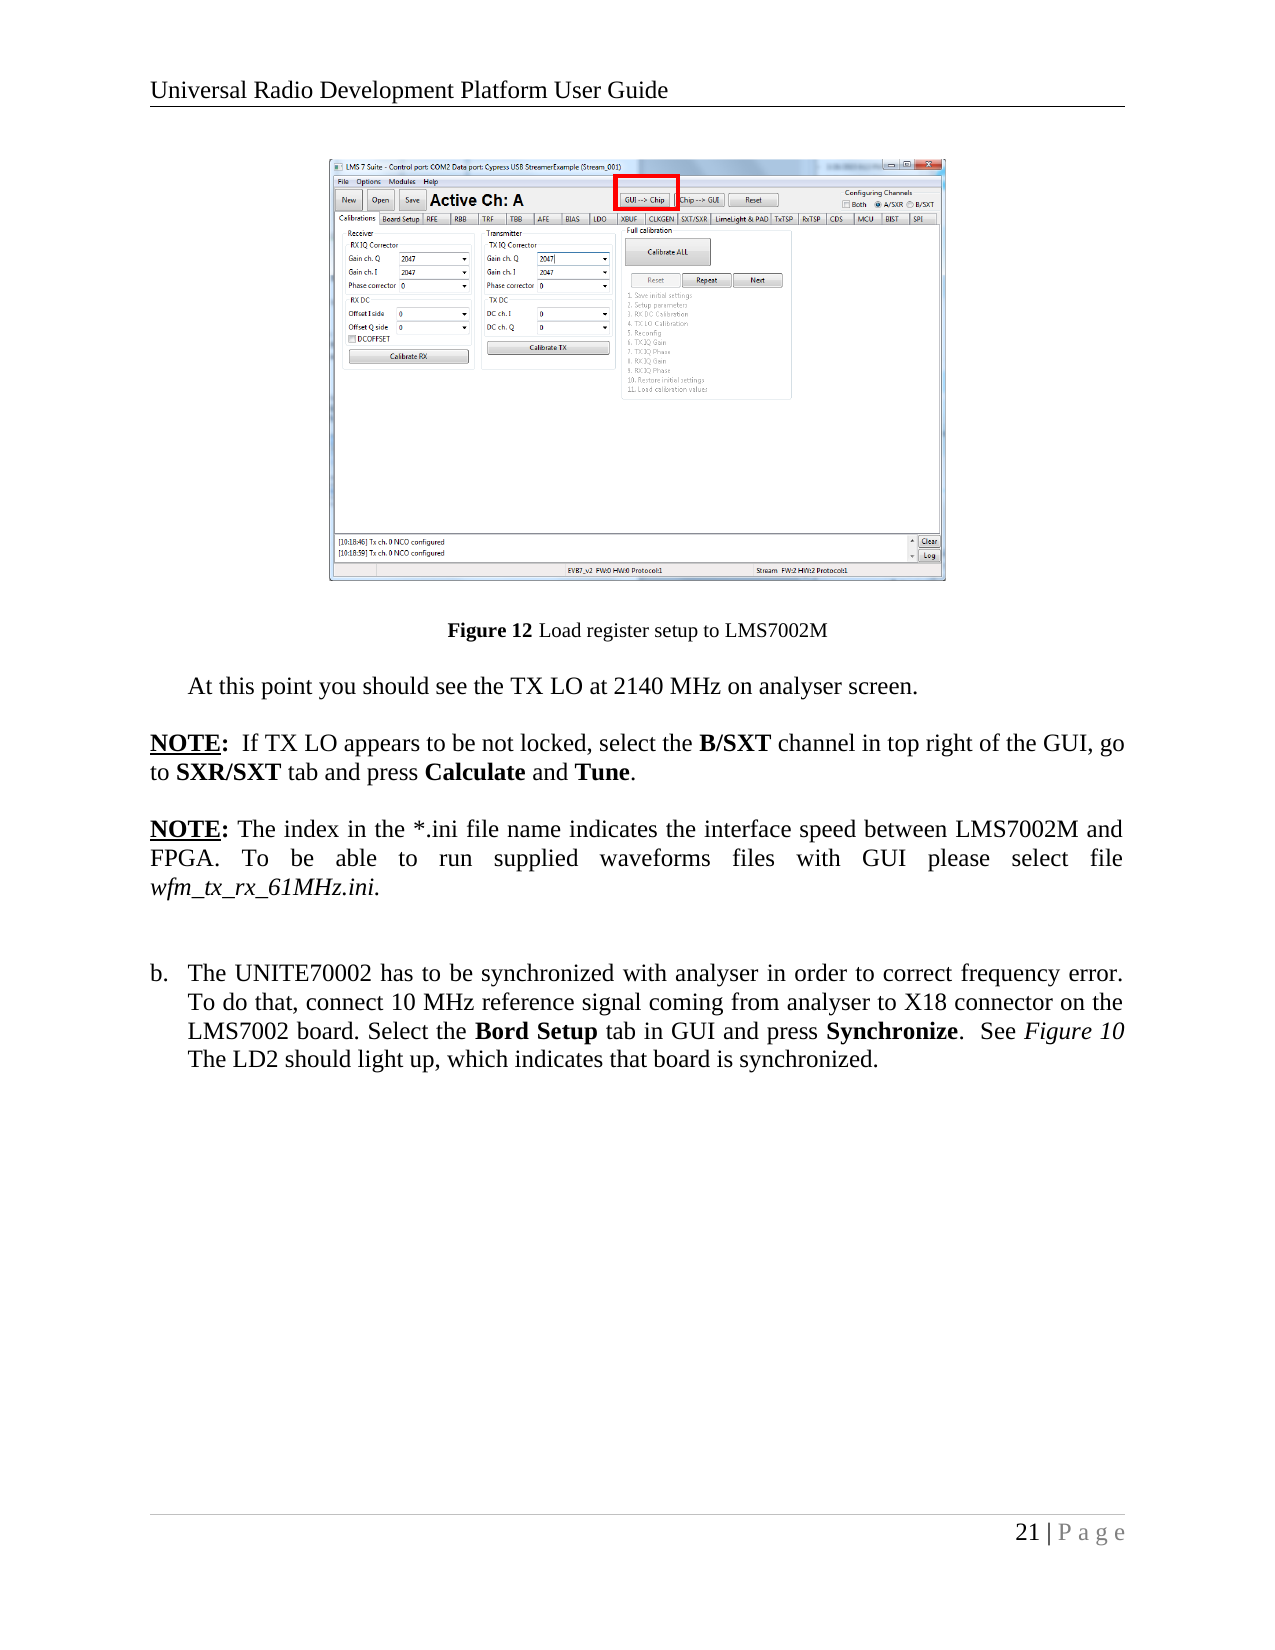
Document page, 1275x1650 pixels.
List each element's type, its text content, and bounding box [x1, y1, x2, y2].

text At this point you should see the TX LO at 2140 MHz on analyser screen. [150, 671, 1125, 699]
text NOTE: If TX LO appears to be not locked, select the B/SXT channel in top right of the GUI, go to SXR/SXT tab and press Calculate and Tune. [150, 728, 1125, 786]
text Figure 12 Load register setup to LMS7002M [150, 618, 1125, 642]
text NOTE: The index in the *.ini file name indicates the interface speed between LMS7002M and FPGA. To be able to run supplied waveforms files with GUI please select file wfm_tx_rx_61MHz.ini. [150, 814, 1125, 901]
list The UNITE70002 has to be synchronized with analyser in order to correct frequency error. To do that, connect 10 MHz reference signal coming from analyser to X18 connector on the LMS7002 board. Select the Bord Setup tab in GUI and press Synchronize. See Figure 10 The LD2 should light up, which indicates that board is synchronized. [150, 958, 1125, 1073]
picture [329, 159, 946, 581]
